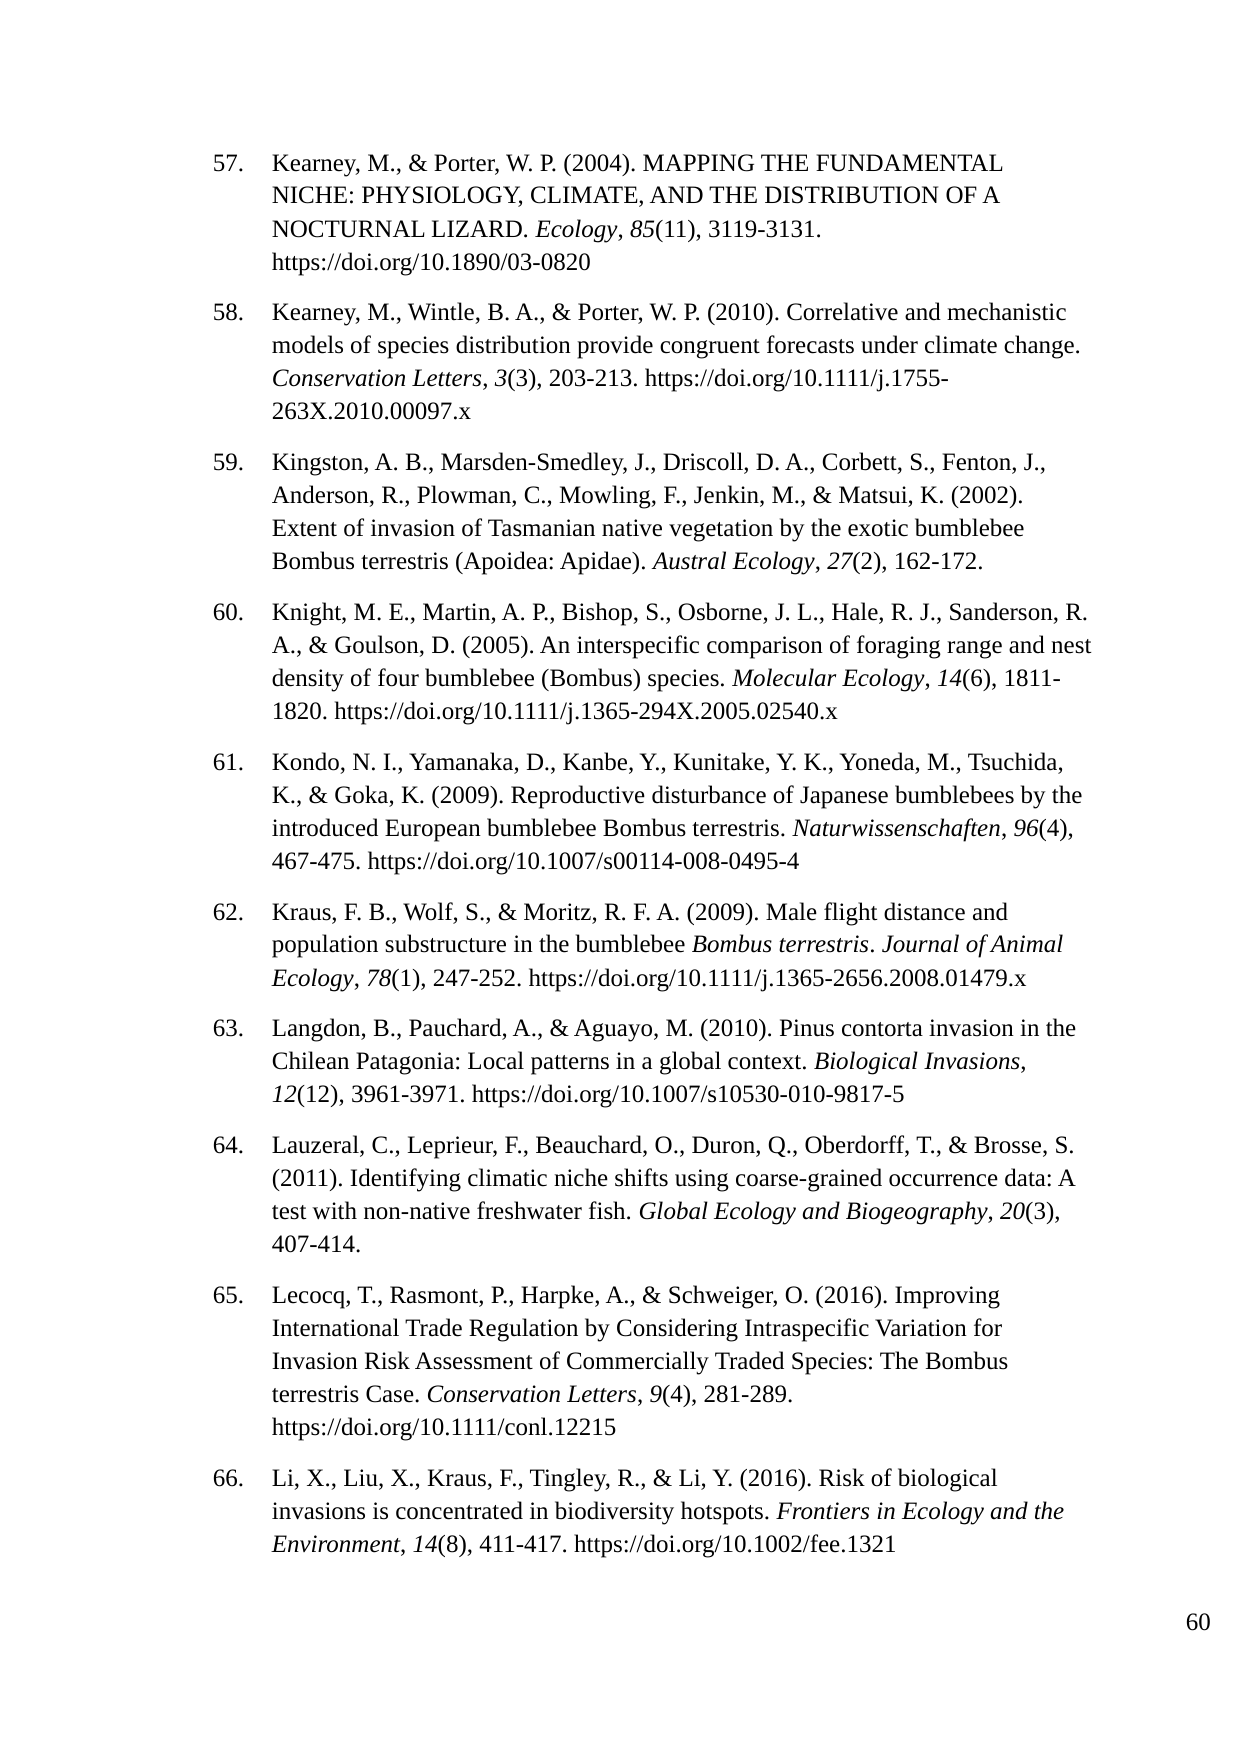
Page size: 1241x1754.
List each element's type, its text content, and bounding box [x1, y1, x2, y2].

list Knight, M. E., Martin, A. P., Bishop, S., Osborne, J. L., Hale, R. J., Sanderson, R. A., & Goulson, D. (2005). An interspecific comparison of foraging range and nest density of four bumblebee (Bombus) species. Molecular Ecology, 14(6), 1811-1820. https://doi.org/10.1111/j.1365-294X.2005.02540.x [213, 597, 1093, 725]
list Kingston, A. B., Marsden-Smedley, J., Driscoll, D. A., Corbett, S., Fenton, J., Anderson, R., Plowman, C., Mowling, F., Jenkin, M., & Matsui, K. (2002). Extent of invasion of Tasmanian native vegetation by the exotic bumblebee Bombus terrestris (Apoidea: Apidae). Austral Ecology, 27(2), 162-172. [213, 447, 1093, 575]
list Lauzeral, C., Leprieur, F., Beauchard, O., Duron, Q., Oberdorff, T., & Brosse, S. (2011). Identifying climatic niche shifts using coarse-grained occurrence data: A test with non-native freshwater fish. Global Ecology and Biogeography, 20(3), 407-414. [213, 1130, 1093, 1258]
list Li, X., Liu, X., Kraus, F., Tingley, R., & Li, Y. (2016). Risk of biological invasions is concentrated in biodiversity hotspots. Frontiers in Ecology and the Environment, 14(8), 411-417. https://doi.org/10.1002/fee.1321 [213, 1463, 1093, 1557]
list Kraus, F. B., Wolf, S., & Moritz, R. F. A. (2009). Male flight distance and population substructure in the bumblebee Bombus terrestris. Journal of Animal Ecology, 78(1), 247-252. https://doi.org/10.1111/j.1365-2656.2008.01479.x [213, 897, 1093, 991]
list Lecocq, T., Rasmont, P., Harpke, A., & Schweiger, O. (2016). Improving International Trade Regulation by Considering Intraspecific Variation for Invasion Risk Assessment of Commercially Traded Species: The Bombus terrestris Case. Conservation Letters, 9(4), 281-289. https://doi.org/10.1111/conl.12215 [213, 1280, 1093, 1441]
list Kondo, N. I., Yamanaka, D., Kanbe, Y., Kunitake, Y. K., Yoneda, M., Tsuchida, K., & Goka, K. (2009). Reproductive disturbance of Japanese bumblebees by the introduced European bumblebee Bombus terrestris. Naturwissenschaften, 96(4), 467-475. https://doi.org/10.1007/s00114-008-0495-4 [213, 747, 1093, 874]
list Kearney, M., Wintle, B. A., & Porter, W. P. (2010). Correlative and mechanistic models of species distribution provide congruent forecasts under climate change. Conservation Letters, 3(3), 203-213. https://doi.org/10.1111/j.1755-263X.2010.00097.x [213, 297, 1093, 425]
list Kearney, M., & Porter, W. P. (2004). MAPPING THE FUNDAMENTAL NICHE: PHYSIOLOGY, CLIMATE, AND THE DISTRIBUTION OF A NOCTURNAL LIZARD. Ecology, 85(11), 3119-3131. https://doi.org/10.1890/03-0820 [213, 148, 1093, 275]
list Langdon, B., Pauchard, A., & Aguayo, M. (2010). Pinus contorta invasion in the Chilean Patagonia: Local patterns in a global context. Biological Invasions, 12(12), 3961-3971. https://doi.org/10.1007/s10530-010-9817-5 [213, 1013, 1093, 1108]
